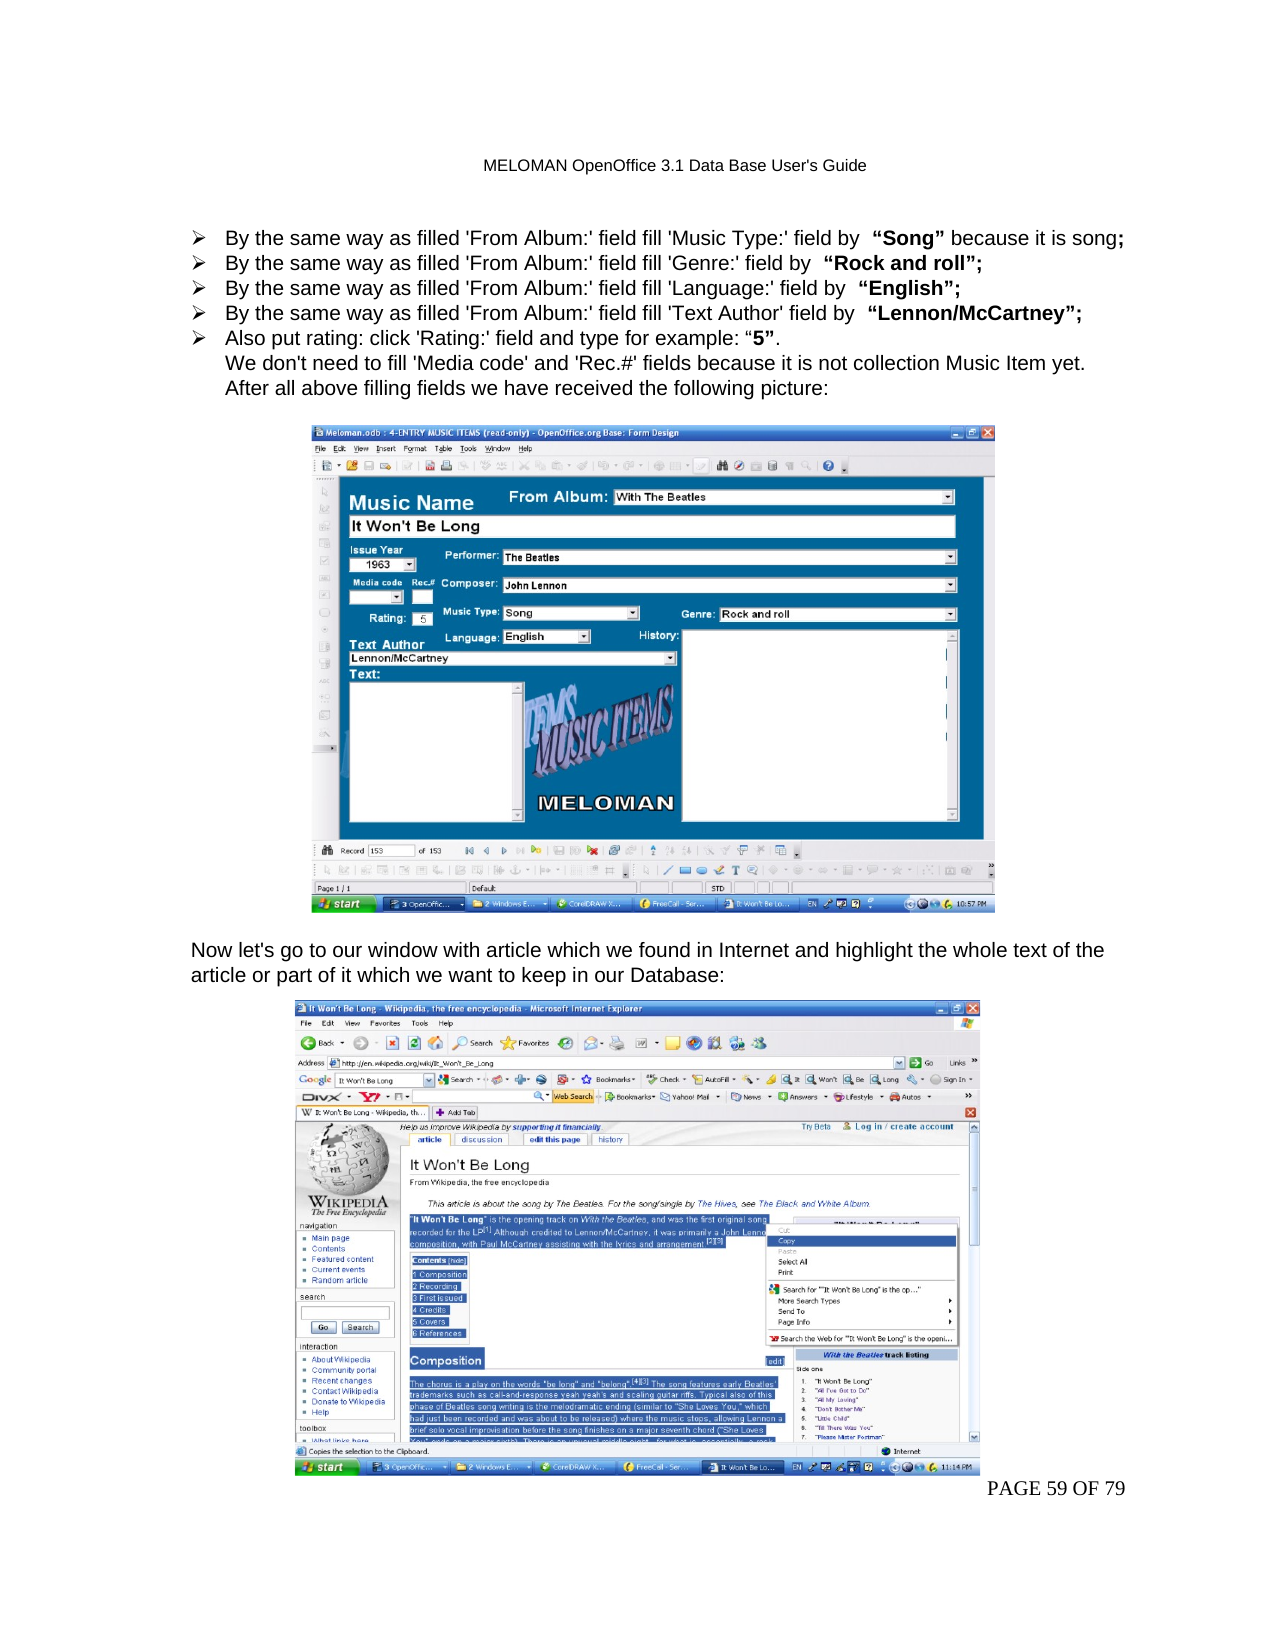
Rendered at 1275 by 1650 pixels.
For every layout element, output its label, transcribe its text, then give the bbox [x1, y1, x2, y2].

list After all above filling fields we have received the following picture: [191, 375, 1125, 400]
picture [294, 1000, 981, 1476]
list By the same way as filled 'From Album:' field fill 'Text Author' field by “Lennon/McCartney”; [191, 300, 1125, 325]
list By the same way as filled 'From Album:' field fill 'Music Type:' field by “Song” because it is song; [191, 225, 1125, 250]
text Now let's go to our window with article which we found in Internet and highlight the whole text of the article or part of it which we want to keep in our Database: [191, 936, 1125, 986]
list We don't need to fill 'Media code' and 'Rec.#' fields because it is not collection Music Item yet. [191, 350, 1125, 375]
list By the same way as filled 'From Album:' field fill 'Genre:' field by “Rock and roll”; [191, 250, 1125, 275]
list Also put rating: click 'Rating:' field and type for example: “5”. [191, 325, 1125, 350]
list By the same way as filled 'From Album:' field fill 'Language:' field by “English”; [191, 275, 1125, 300]
picture [311, 425, 995, 913]
